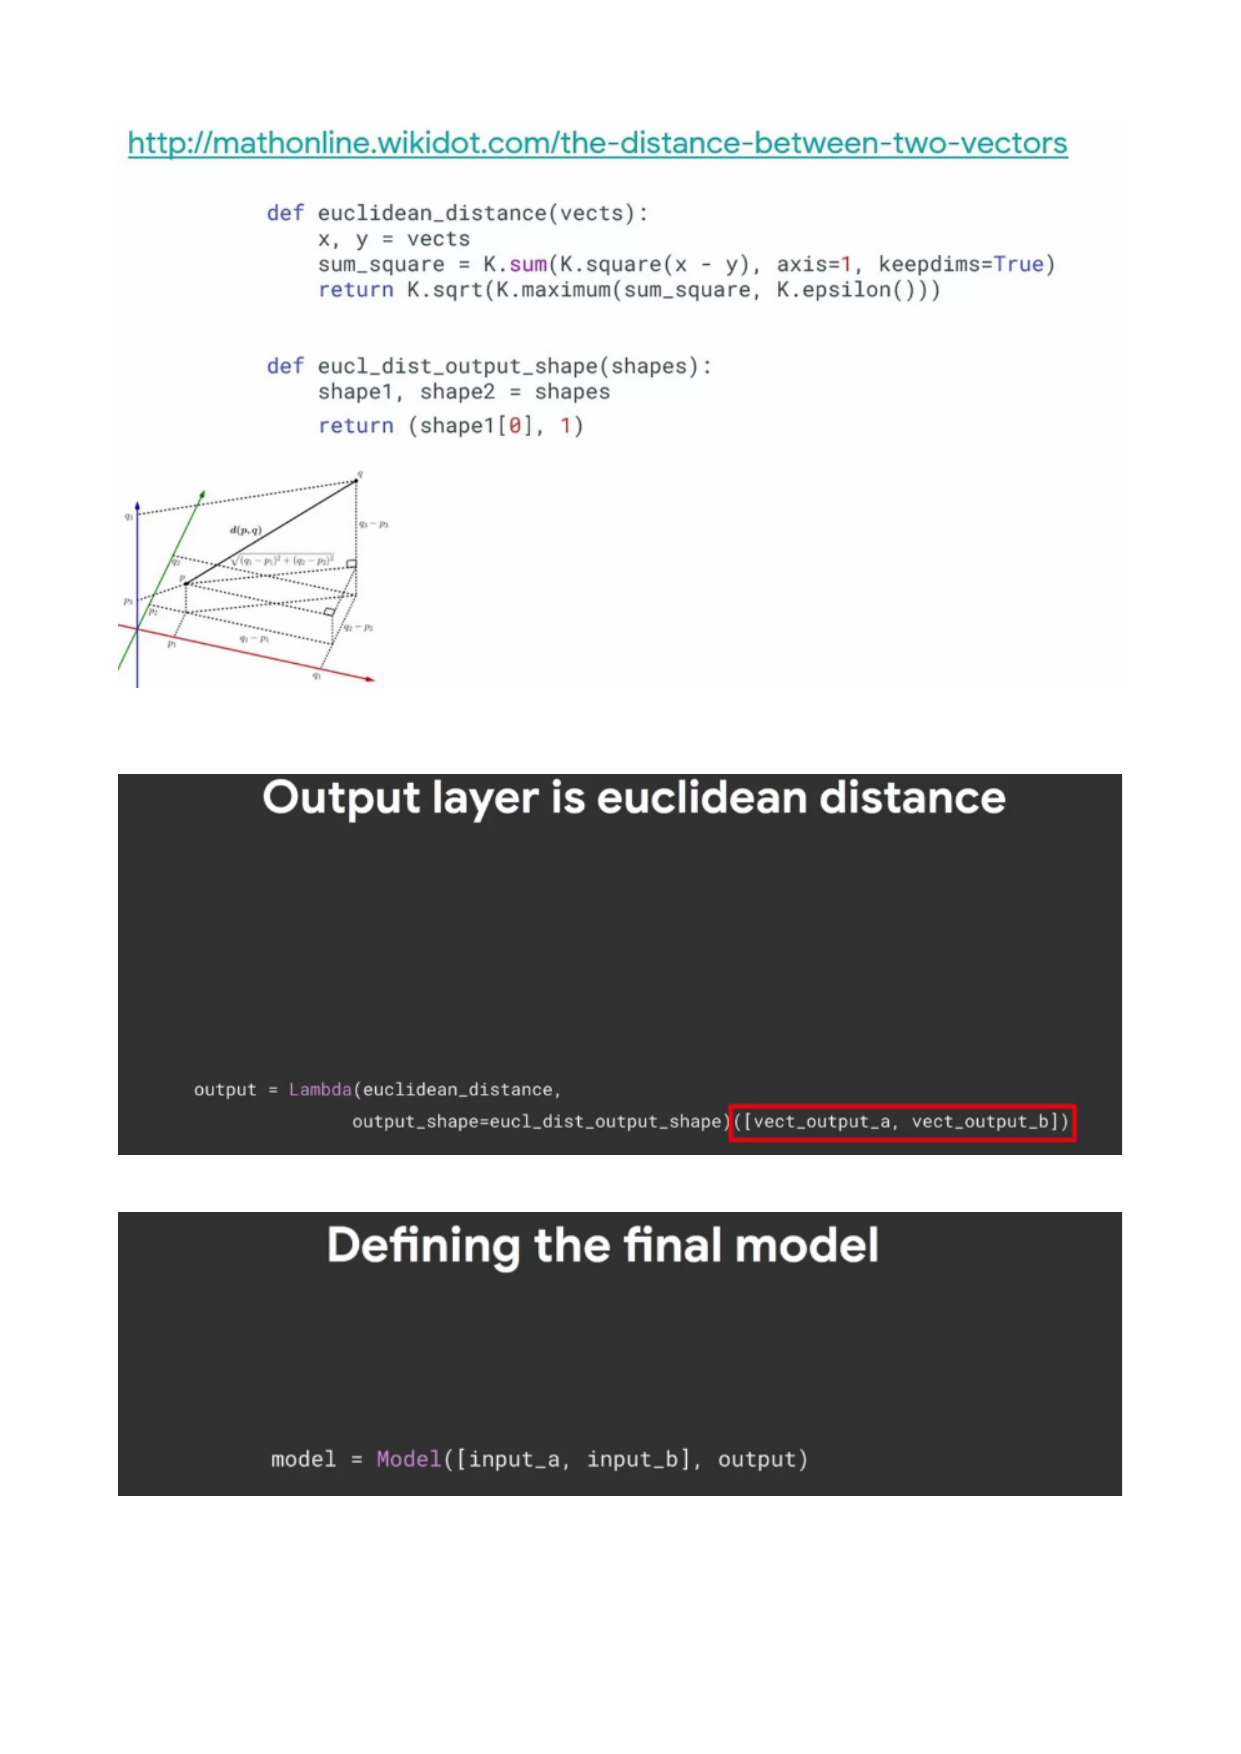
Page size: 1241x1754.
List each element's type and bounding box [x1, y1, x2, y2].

picture [118, 118, 1123, 688]
picture [118, 1212, 1123, 1496]
picture [118, 774, 1123, 1155]
